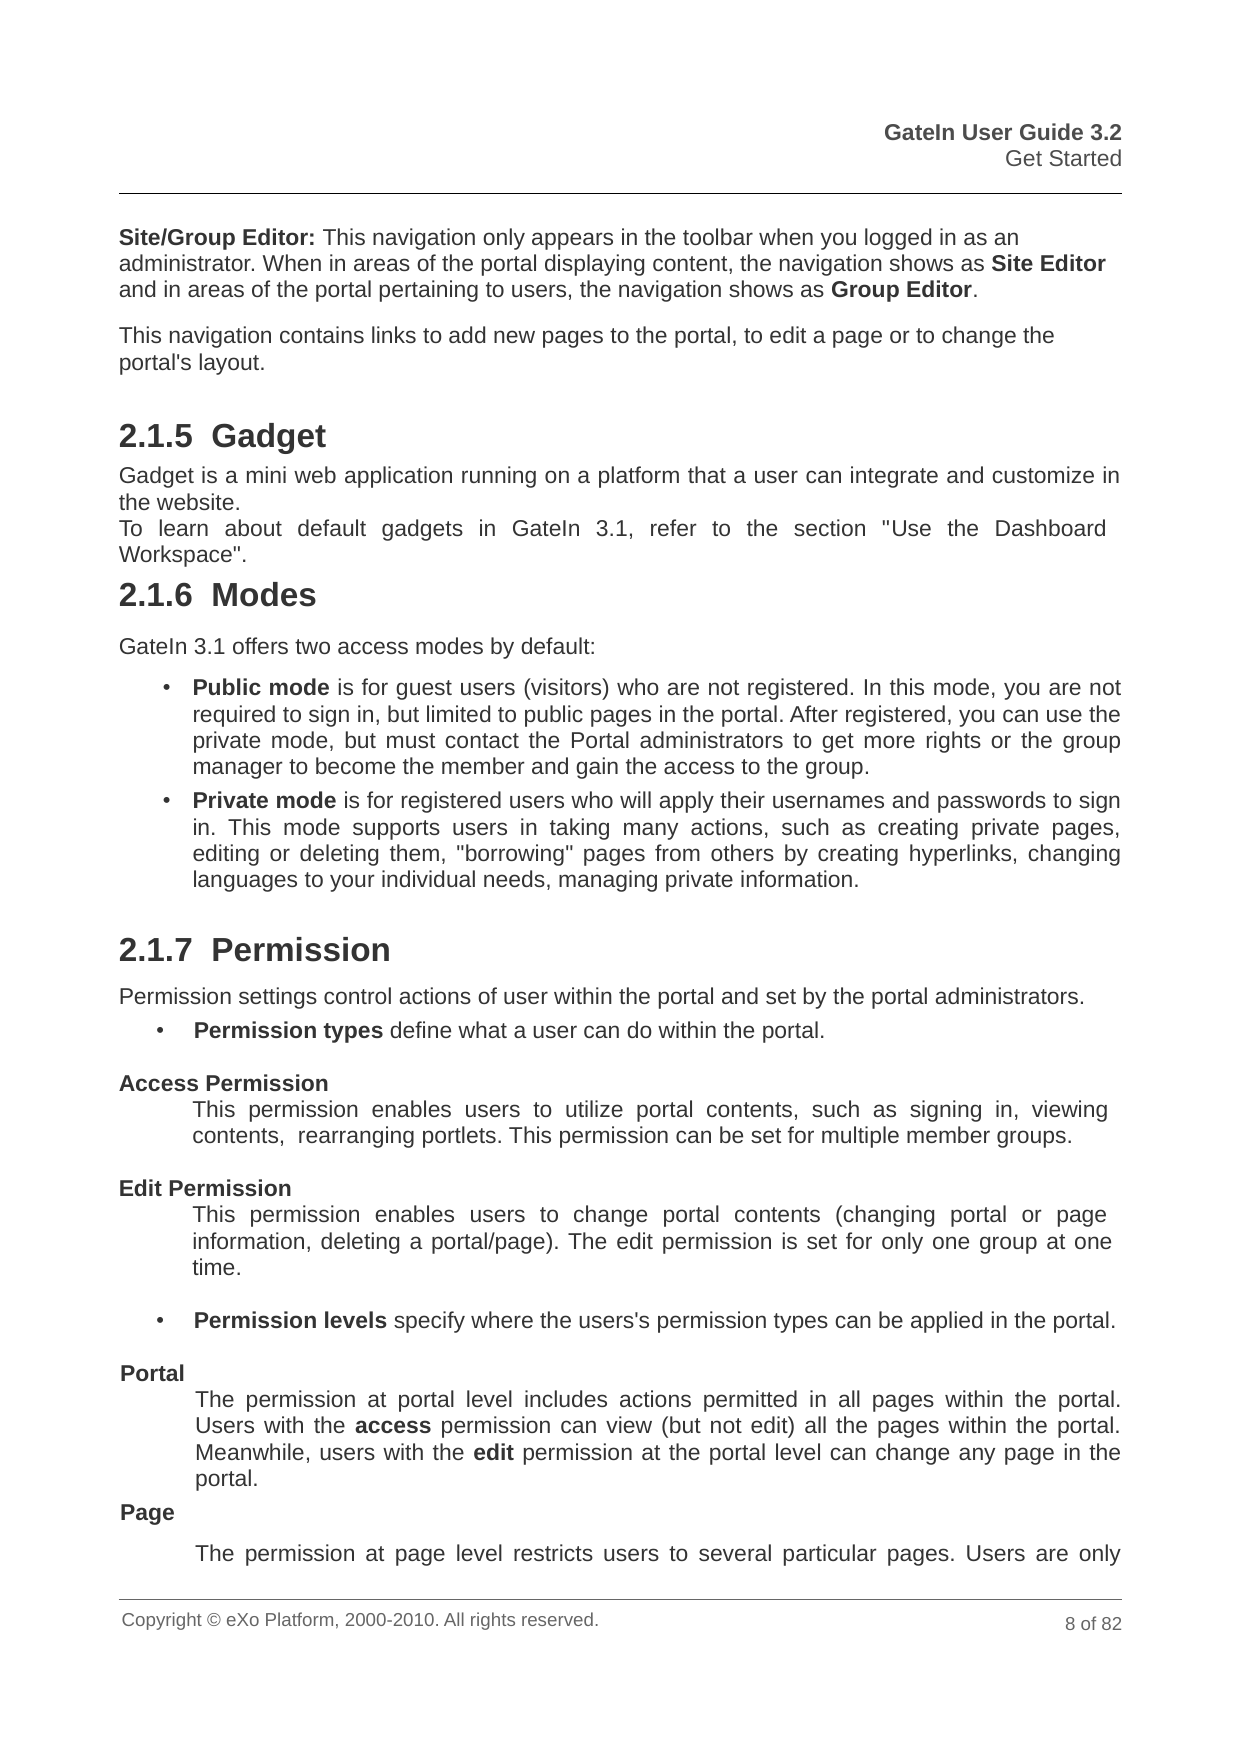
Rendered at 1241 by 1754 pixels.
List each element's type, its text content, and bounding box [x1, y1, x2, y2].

list Permission types define what a user can do within the portal. [156, 1017, 1122, 1043]
subtitle Site/Group Editor: This navigation only appears in the toolbar when you logged in as an administrator. When in areas of the portal displaying content, the navigation shows as Site Editor and in areas of the portal pertaining to users, the navigation shows as Group Editor. [118, 223, 1122, 303]
text GateIn 3.1 offers two access modes by default: [118, 633, 1122, 659]
text To learn about default gadgets in GateIn 3.1, refer to the section "Use the Dashboard Workspace". [45, 515, 1122, 567]
list The permission at portal level includes actions permitted in all pages within the portal. Users with the access permission can view (but not edit) all the pages within the portal. Meanwhile, users with the edit permission at the portal level can change any page in the portal. [157, 1386, 1122, 1491]
subtitle Permission [118, 929, 1122, 968]
text This permission enables users to change portal contents (changing portal or page information, deleting a portal/page). The edit permission is set for only one group at one time. [118, 1201, 1122, 1280]
list The permission at page level restricts users to several particular pages. Users are only [157, 1540, 1122, 1566]
text This permission enables users to utilize portal contents, such as signing in, viewing contents, rearranging portlets. This permission can be set for multiple member groups. [118, 1096, 1122, 1149]
text Gadget is a mini web application running on a platform that a user can integrate and customize in the website. [118, 462, 1122, 515]
list Permission levels specify where the users's permission types can be applied in the portal. [156, 1307, 1122, 1333]
subtitle Modes [118, 575, 1122, 613]
subtitle Gadget [118, 416, 1122, 454]
list This navigation contains links to add new pages to the portal, to edit a page or to change the portal's layout. [118, 322, 1122, 375]
text Permission settings control actions of user within the portal and set by the portal administrators. [45, 983, 1122, 1009]
list Portal [82, 1359, 1122, 1386]
list Private mode is for registered users who will apply their usernames and passwords to sign in. This mode supports users in taking many actions, such as creating private pages, editing or deleting them, "borrowing" pages from others by creating hyperlinks, changing languages to your individual needs, managing private information. [163, 787, 1122, 893]
text Edit Permission [118, 1175, 1122, 1201]
list Public mode is for guest users (visitors) who are not registered. In this mode, you are not required to sign in, but limited to public pages in the portal. After registered, you can use the private mode, but must contact the Portal administrators to get more rights or the group manager to become the member and gain the access to the group. [163, 674, 1122, 780]
list Page [82, 1499, 1122, 1525]
text Access Permission [118, 1069, 1122, 1096]
